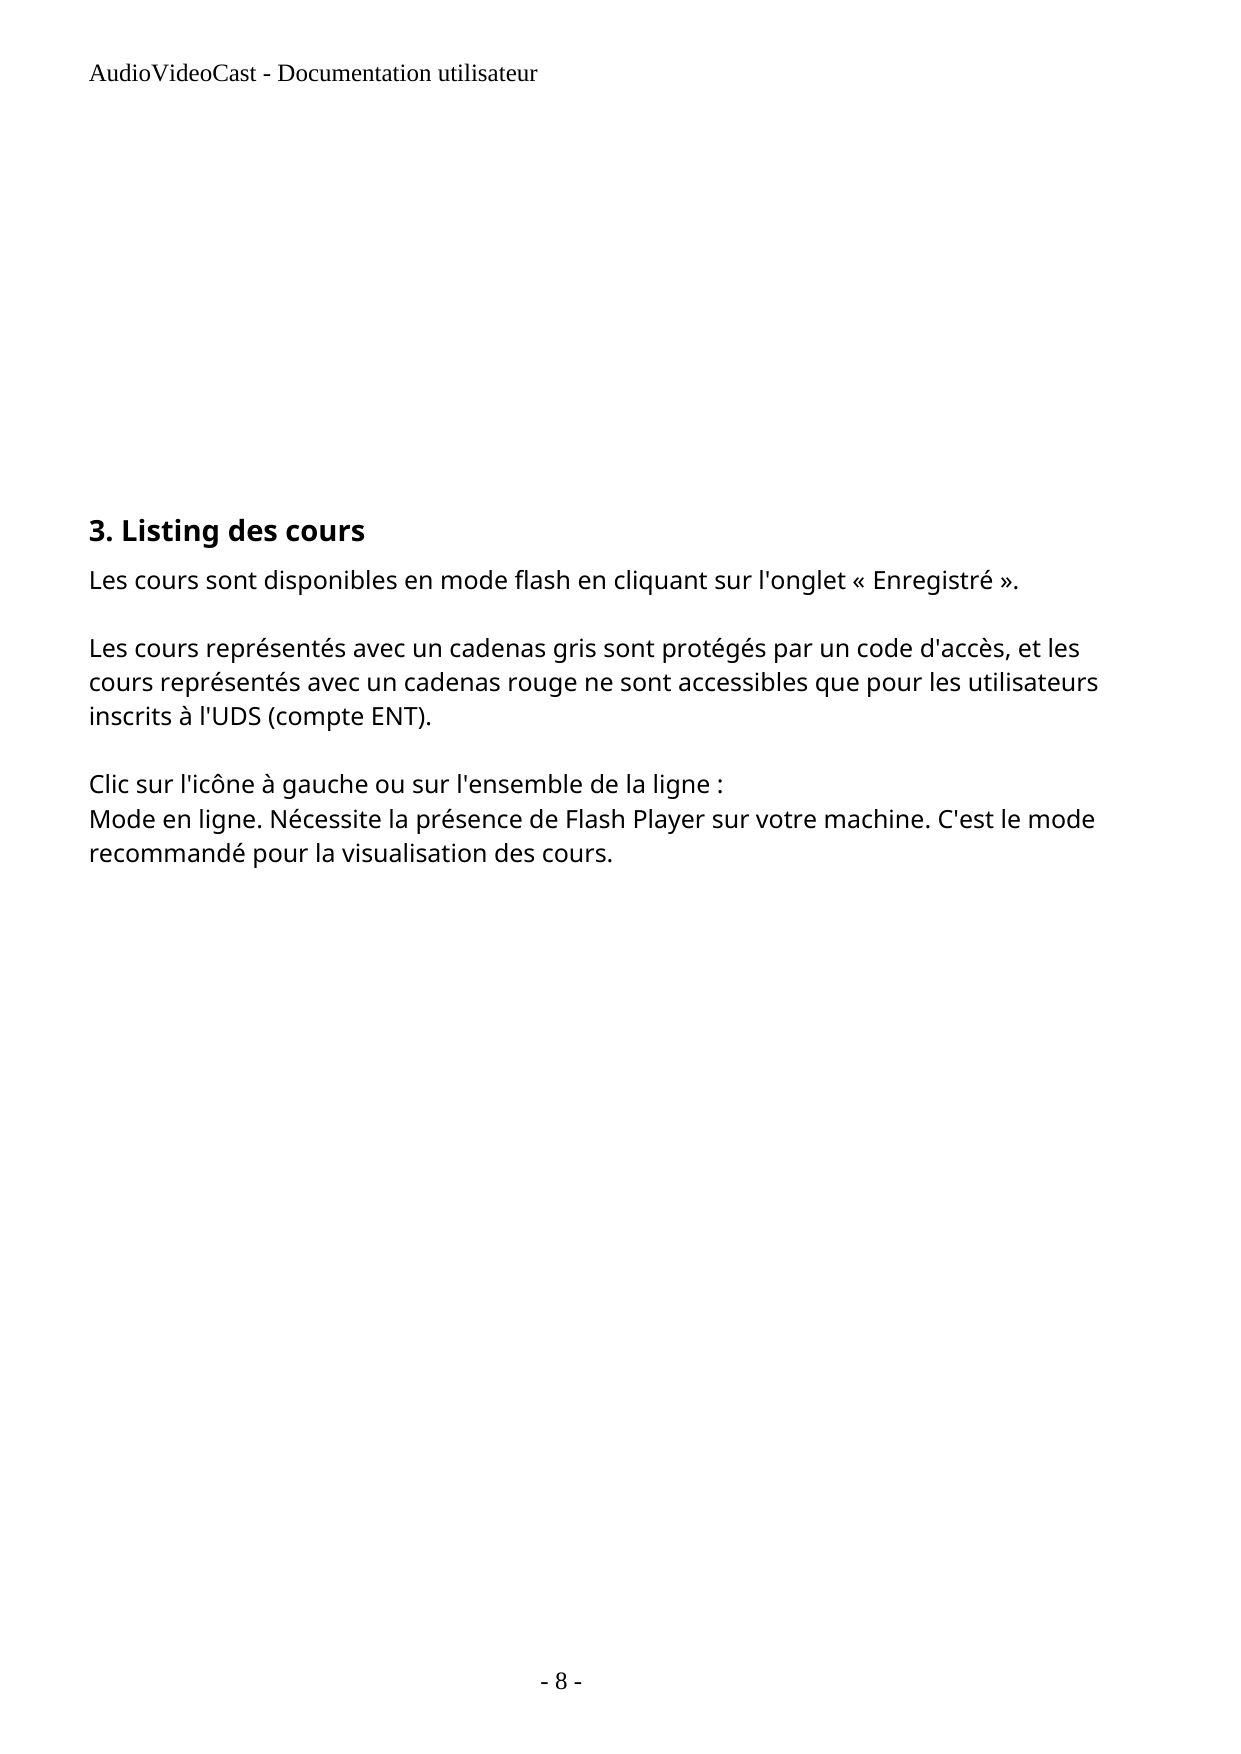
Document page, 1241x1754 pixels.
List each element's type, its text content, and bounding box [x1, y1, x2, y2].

text Clic sur l'icône à gauche ou sur l'ensemble de la ligne : [88, 767, 1152, 801]
text Mode en ligne. Nécessite la présence de Flash Player sur votre machine. C'est le mode recommandé pour la visualisation des cours. [88, 801, 1152, 869]
text Les cours sont disponibles en mode flash en cliquant sur l'onglet « Enregistré ». [88, 563, 1152, 597]
text Les cours représentés avec un cadenas gris sont protégés par un code d'accès, et les cours représentés avec un cadenas rouge ne sont accessibles que pour les utilisateurs inscrits à l'UDS (compte ENT). [88, 631, 1152, 733]
subtitle 3. Listing des cours [88, 511, 1152, 550]
